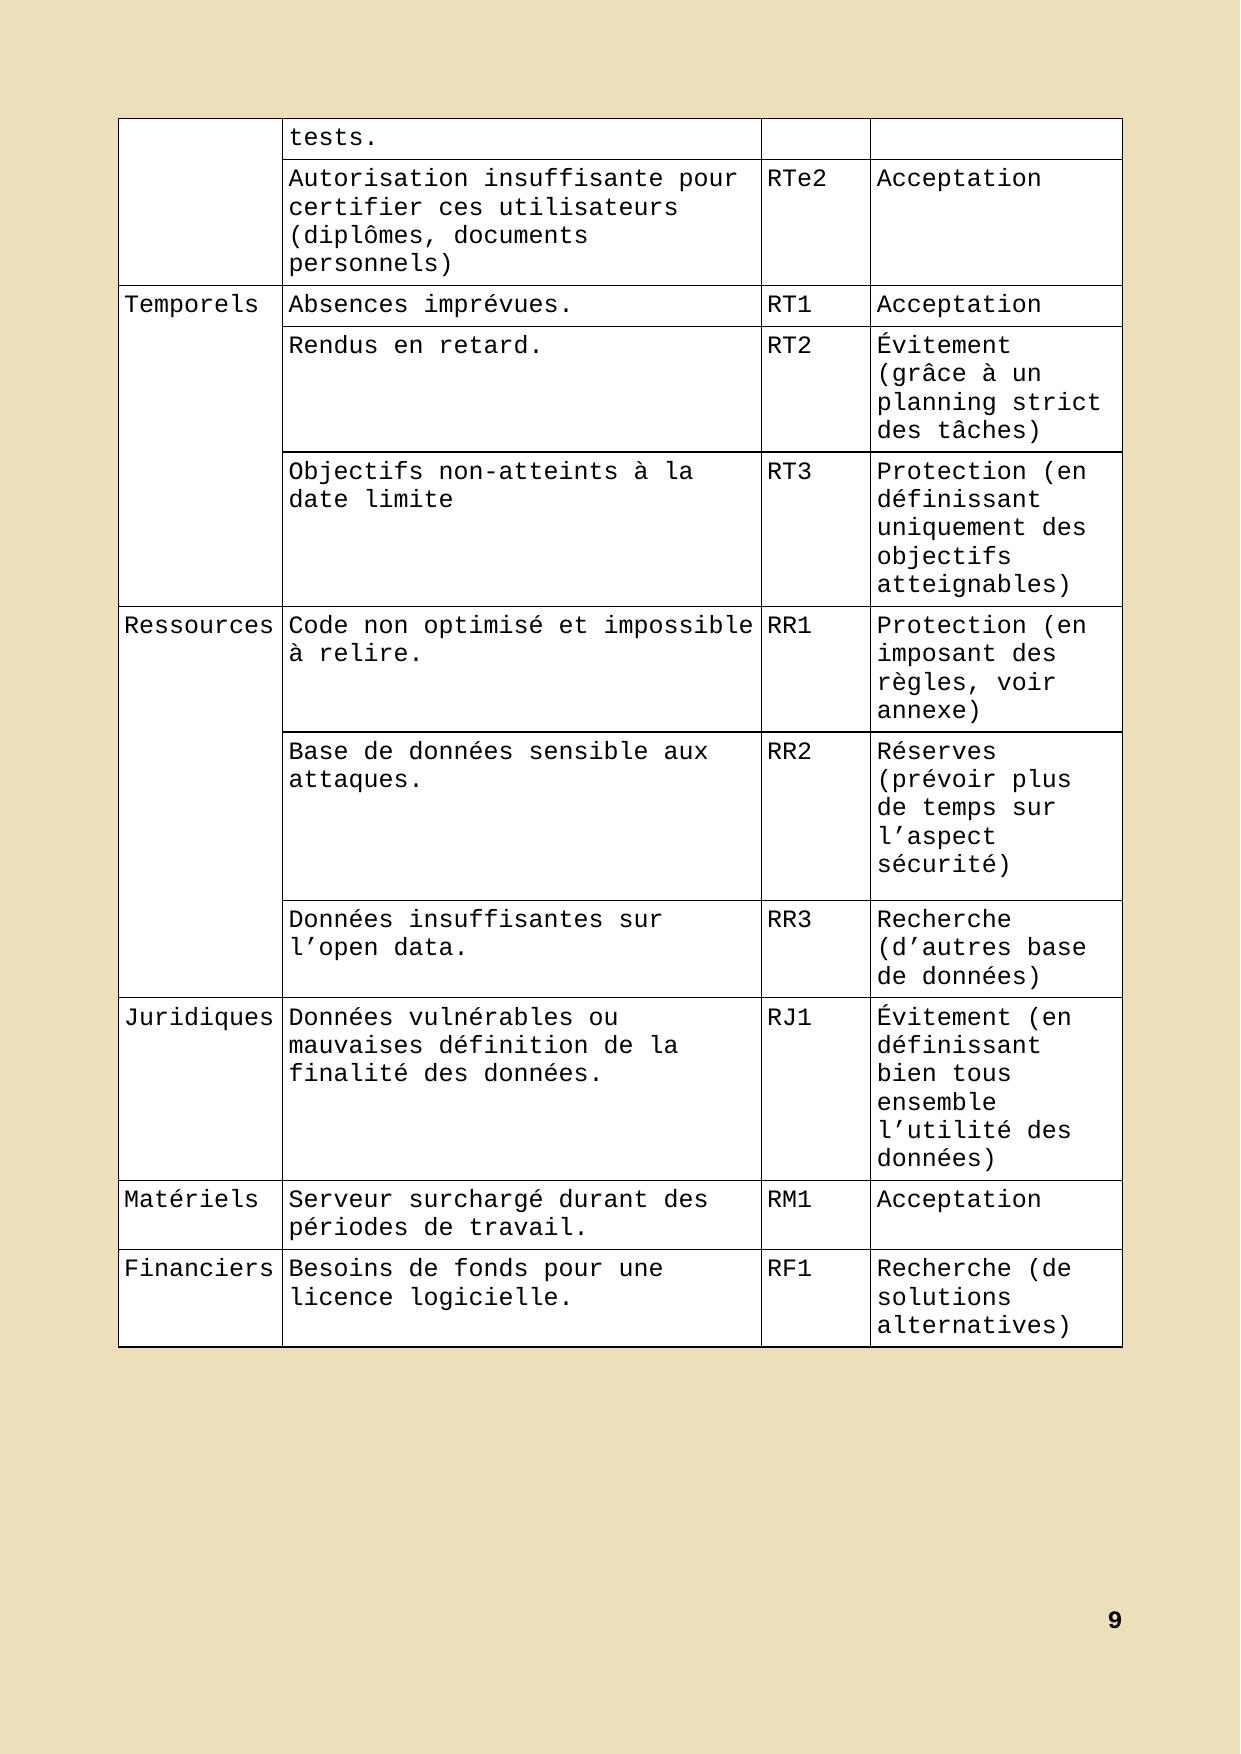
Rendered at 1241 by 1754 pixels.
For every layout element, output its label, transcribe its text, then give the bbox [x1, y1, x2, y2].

table_cell Protection (en imposant des règles, voir annexe) [871, 607, 1122, 731]
table_cell Absences imprévues. [283, 286, 761, 326]
table_cell Besoins de fonds pour une licence logicielle. [283, 1250, 761, 1346]
table_cell Base de données sensible aux attaques. [283, 733, 761, 900]
table_cell Serveur surchargé durant des périodes de travail. [283, 1181, 761, 1249]
table_cell RR2 [762, 733, 870, 900]
table_cell Rendus en retard. [283, 327, 761, 451]
table_cell Évitement (grâce à un planning strict des tâches) [871, 327, 1122, 451]
table_cell Données insuffisantes sur l’open data. [283, 901, 761, 997]
table_cell Acceptation [871, 286, 1122, 326]
table_cell tests. [283, 119, 761, 159]
table_cell Financiers [119, 1250, 282, 1346]
table_cell Données vulnérables ou mauvaises définition de la finalité des données. [283, 998, 761, 1180]
table_cell RR1 [762, 607, 870, 731]
table_cell Protection (en définissant uniquement des objectifs atteignables) [871, 453, 1122, 606]
table_cell Ressources [119, 607, 282, 997]
table_cell RT1 [762, 286, 870, 326]
table_cell Autorisation insuffisante pour certifier ces utilisateurs (diplômes, documents personnels) [283, 160, 761, 285]
table_cell RF1 [762, 1250, 870, 1346]
table_cell RM1 [762, 1181, 870, 1249]
table_cell RR3 [762, 901, 870, 997]
table_cell RJ1 [762, 998, 870, 1180]
table_cell Évitement (en définissant bien tous ensemble l’utilité des données) [871, 998, 1122, 1180]
table_cell Recherche (d’autres base de données) [871, 901, 1122, 997]
table_cell [762, 119, 870, 159]
table_cell Code non optimisé et impossible à relire. [283, 607, 761, 731]
table_cell Objectifs non-atteints à la date limite [283, 453, 761, 606]
table_cell RT3 [762, 453, 870, 606]
table_cell Acceptation [871, 1181, 1122, 1249]
table_cell RTe2 [762, 160, 870, 285]
table_cell [119, 119, 282, 285]
table_cell Temporels [119, 286, 282, 606]
table_cell Réserves (prévoir plus de temps sur l’aspect sécurité) [871, 733, 1122, 900]
table_cell Recherche (de solutions alternatives) [871, 1250, 1122, 1346]
table_cell Juridiques [119, 998, 282, 1180]
table_cell Acceptation [871, 160, 1122, 285]
table_cell RT2 [762, 327, 870, 451]
table_cell [871, 119, 1122, 159]
table_cell Matériels [119, 1181, 282, 1249]
